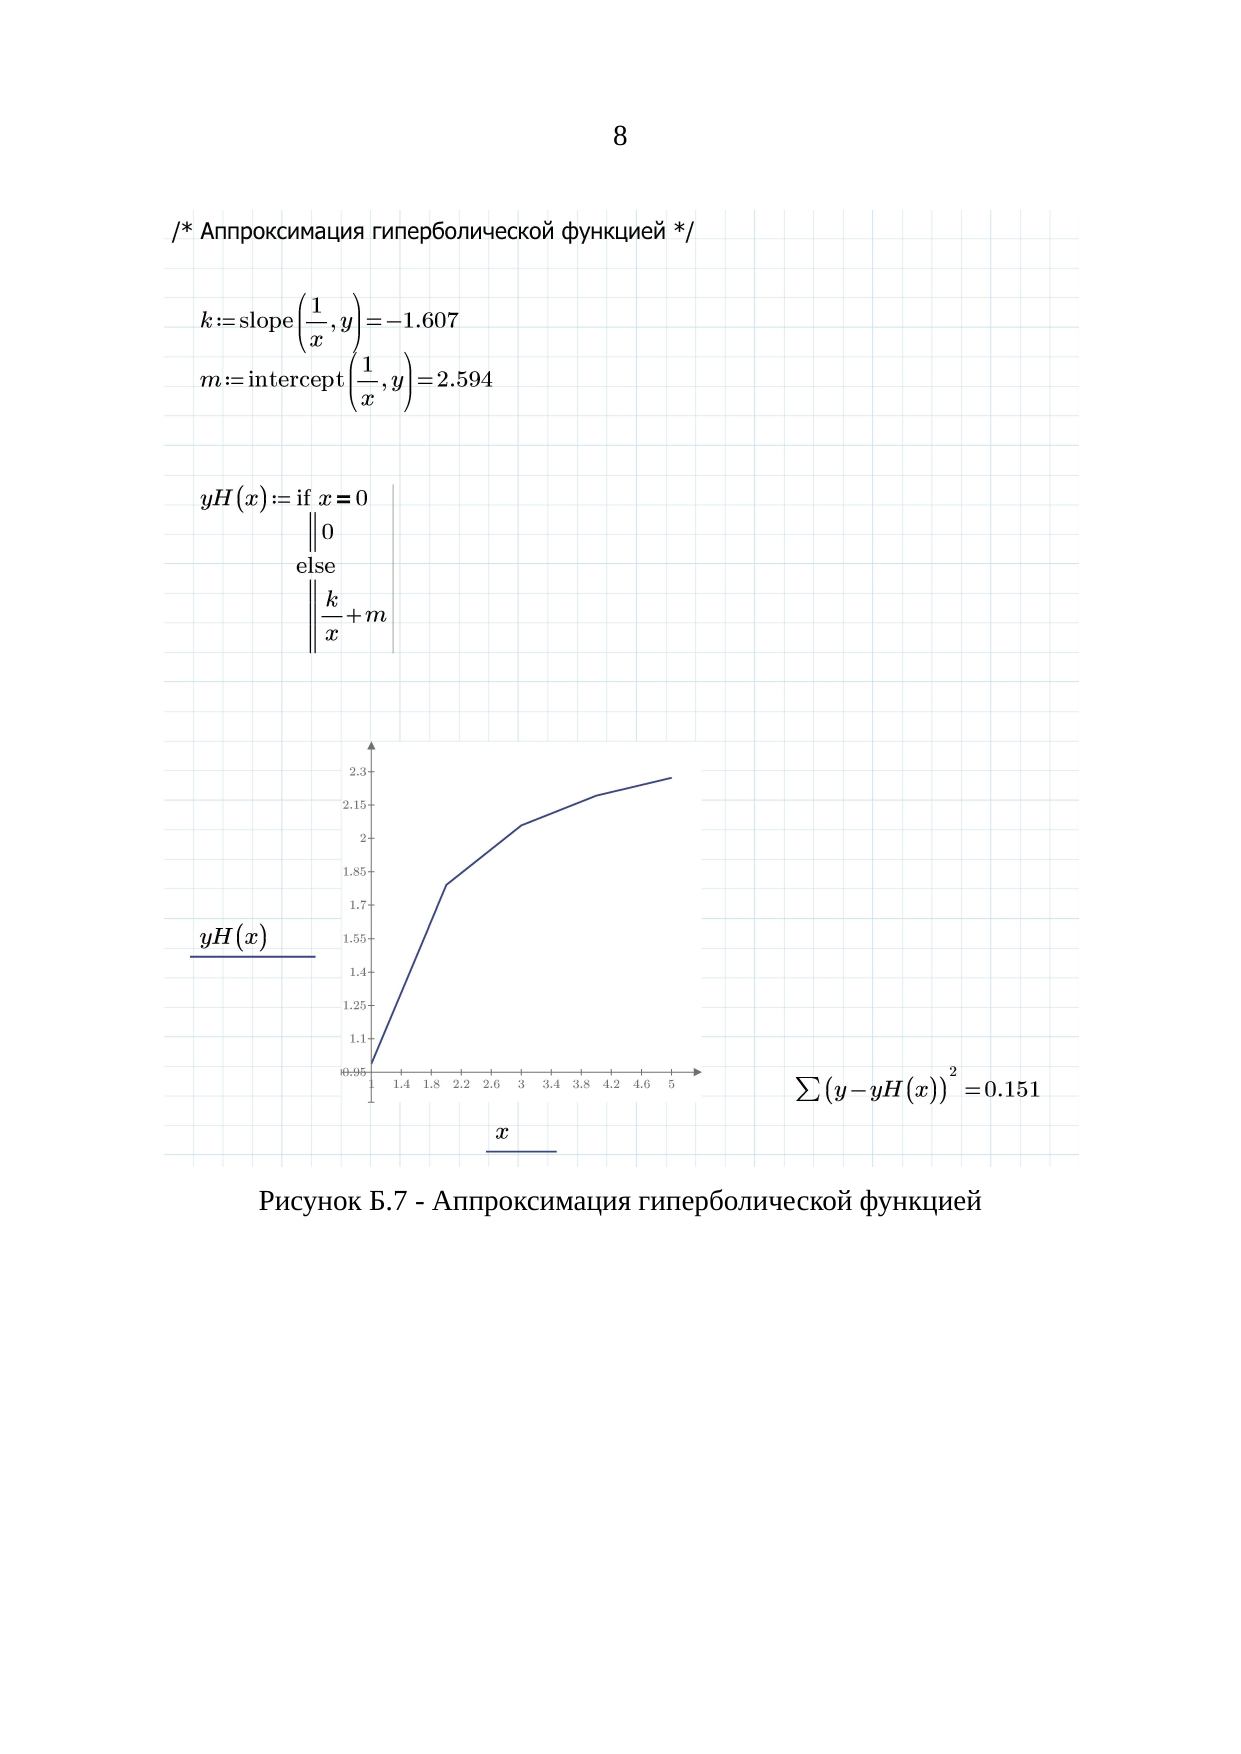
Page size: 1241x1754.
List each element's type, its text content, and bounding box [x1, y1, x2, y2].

picture [161, 210, 1079, 1167]
text Рисунок Б.7 - Аппроксимация гиперболической функцией [161, 1167, 1079, 1217]
